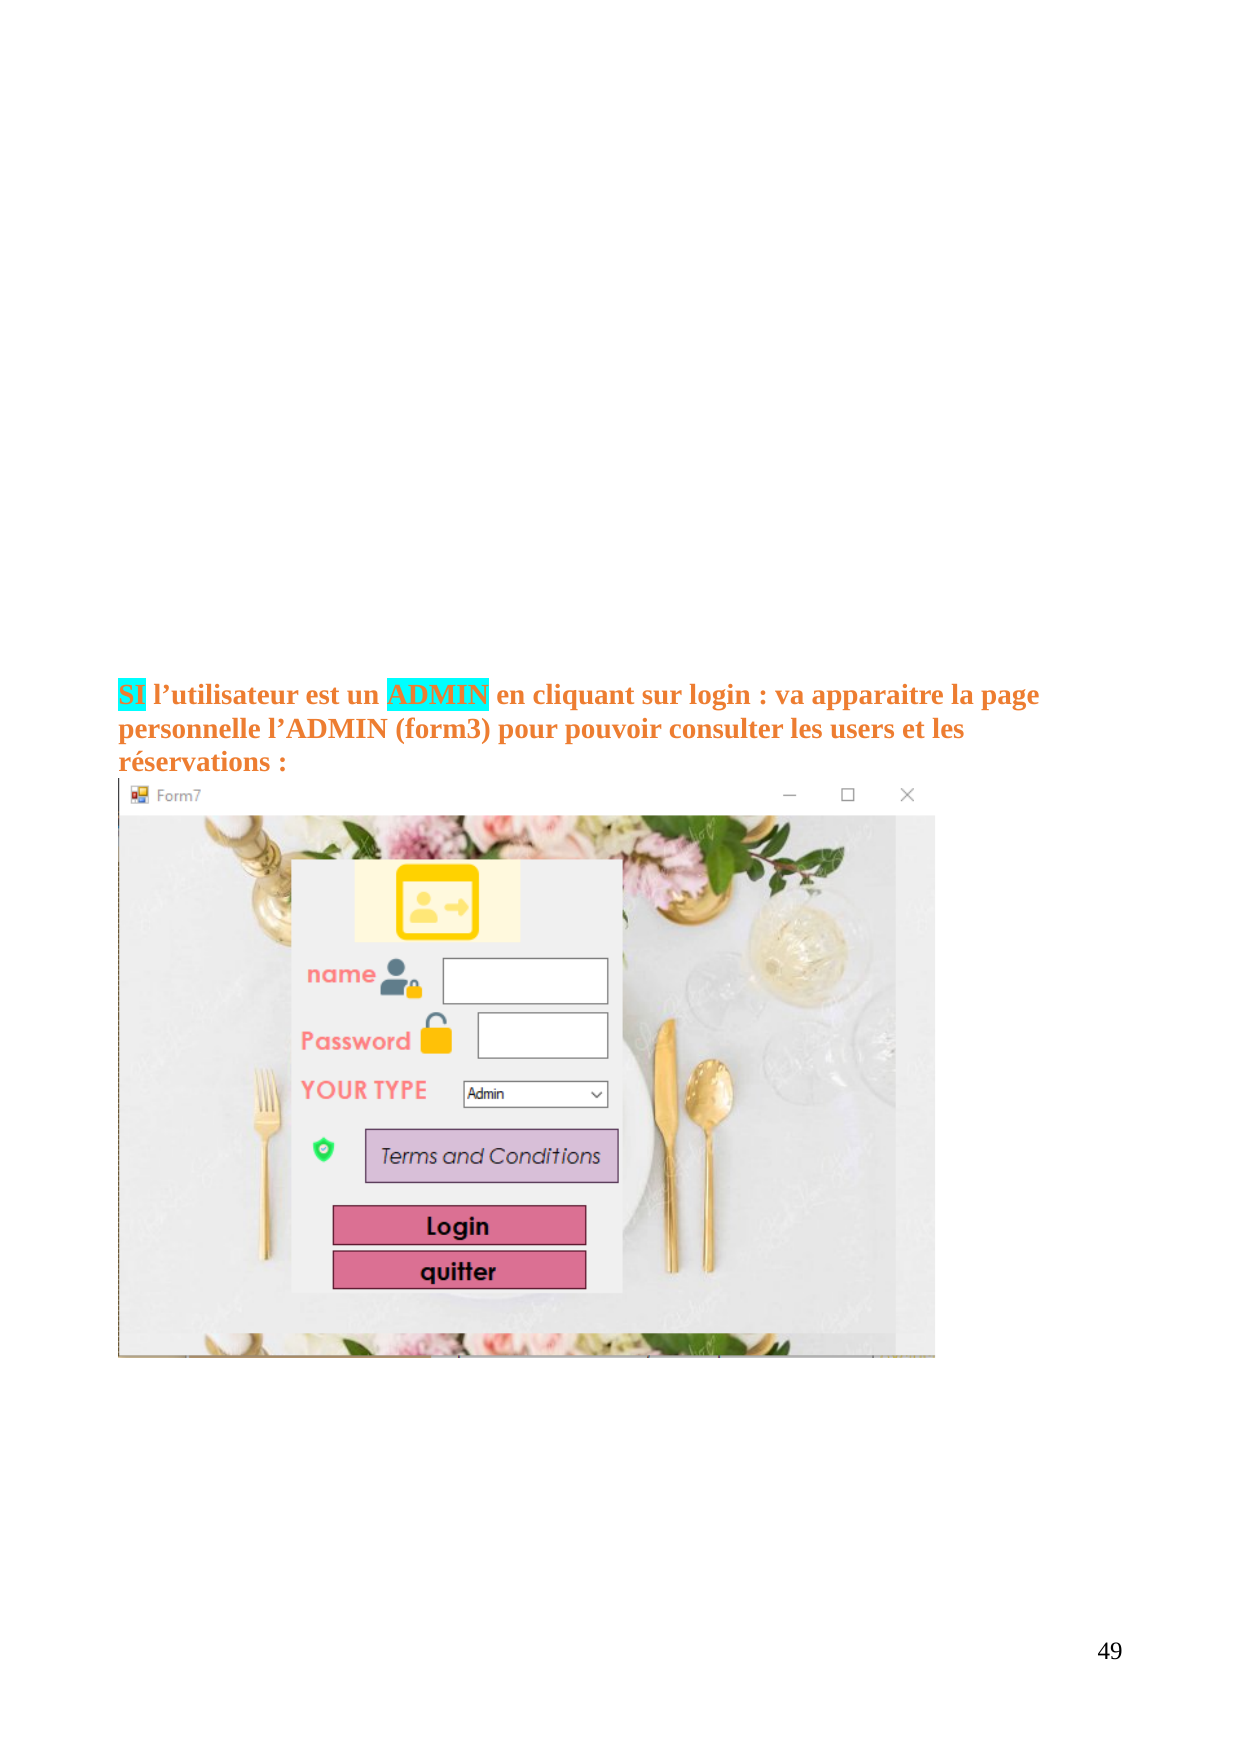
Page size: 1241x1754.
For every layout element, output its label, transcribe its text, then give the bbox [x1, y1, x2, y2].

picture [118, 778, 936, 1358]
list SI l’utilisateur est un ADMIN en cliquant sur login : va apparaitre la page personnelle l’ADMIN (form3) pour pouvoir consulter les users et les réservations : [118, 677, 1078, 1357]
